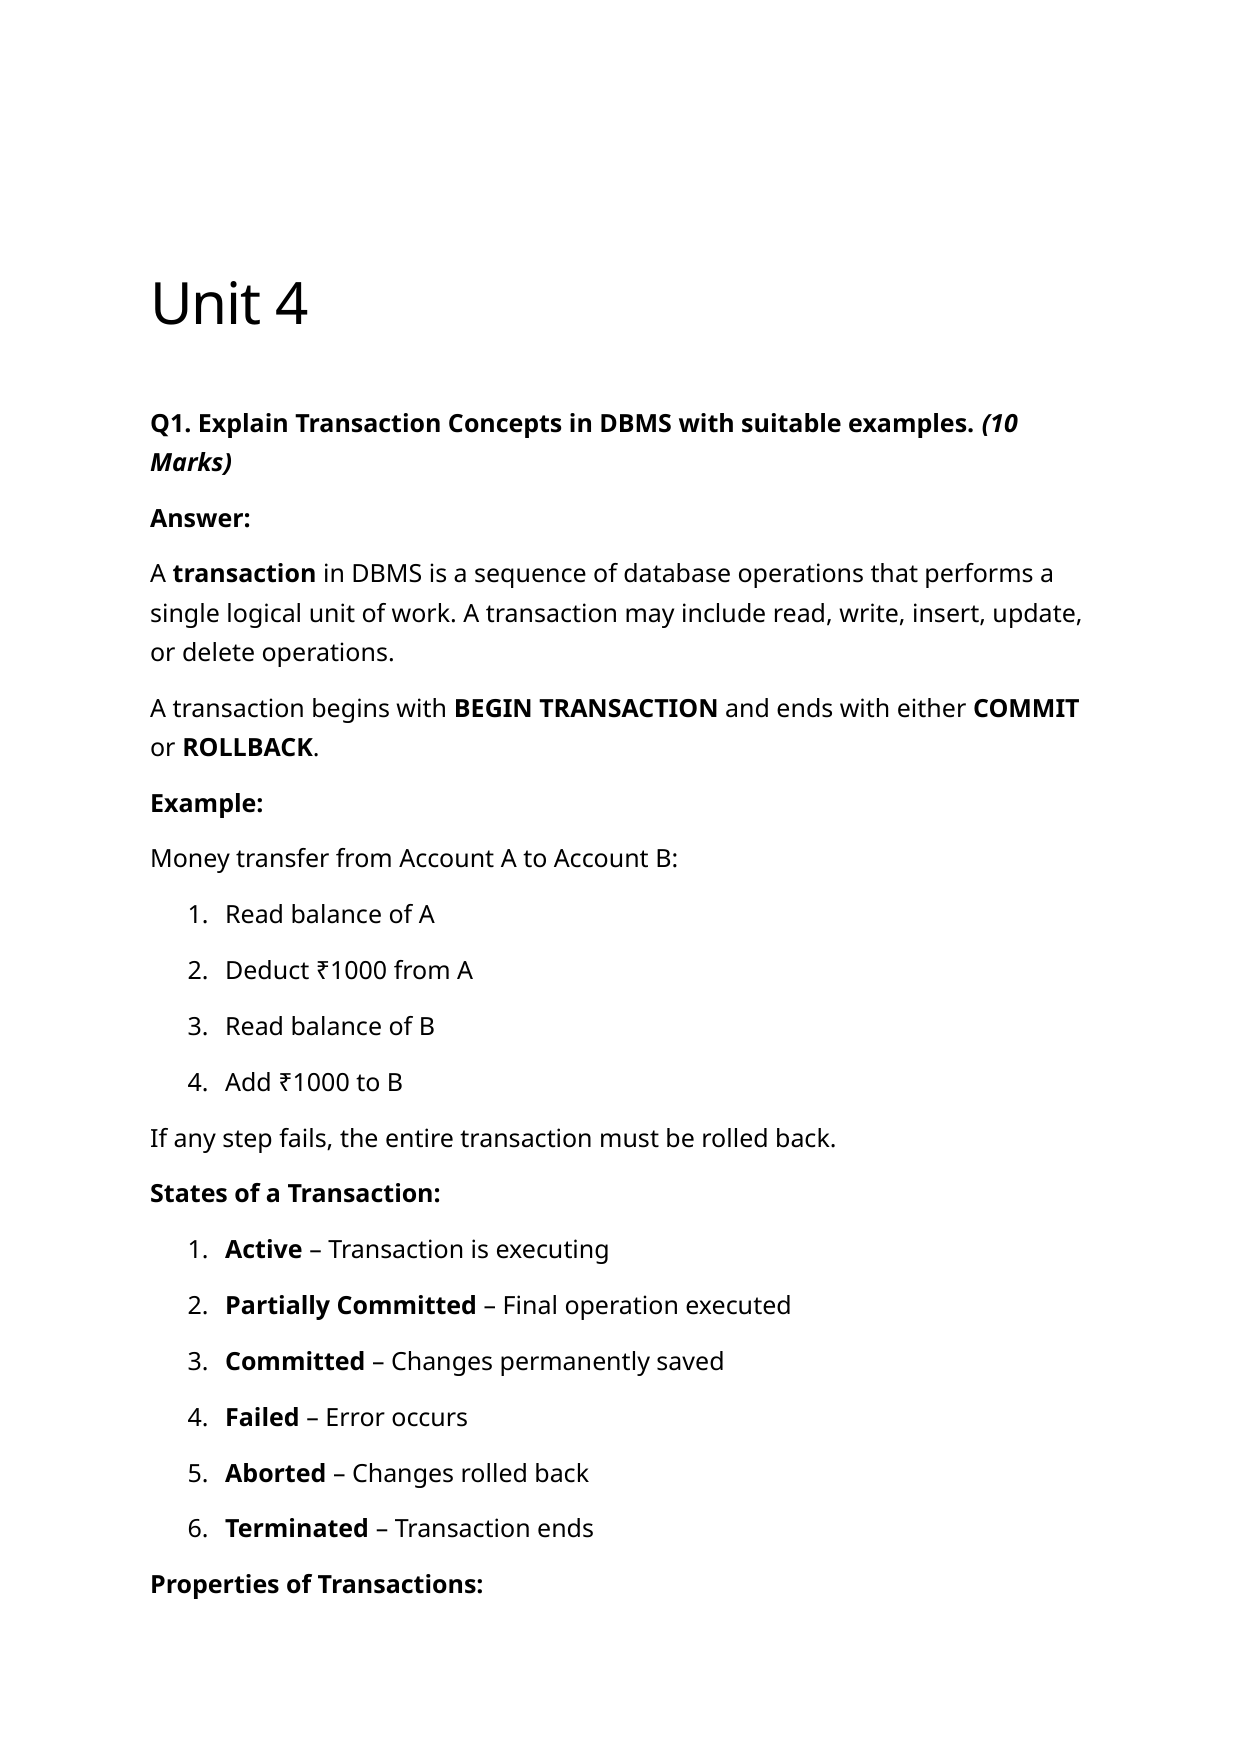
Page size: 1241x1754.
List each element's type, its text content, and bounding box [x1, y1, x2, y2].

list Read balance of B [187, 1009, 1090, 1043]
title Unit 4 [150, 262, 1090, 341]
text Example: [150, 785, 1090, 819]
text Properties of Transactions: [150, 1567, 1090, 1601]
list Committed – Changes permanently saved [187, 1344, 1090, 1378]
text A transaction begins with BEGIN TRANSACTION and ends with either COMMIT or ROLLBACK. [150, 690, 1090, 763]
text Answer: [150, 500, 1090, 534]
text A transaction in DBMS is a sequence of database operations that performs a single logical unit of work. A transaction may include read, write, insert, update, or delete operations. [150, 556, 1090, 668]
text If any step fails, the entire transaction must be rolled back. [150, 1120, 1090, 1154]
text Q1. Explain Transaction Concepts in DBMS with suitable examples. (10 Marks) [150, 405, 1090, 478]
text States of a Transaction: [150, 1176, 1090, 1210]
list Failed – Error occurs [187, 1399, 1090, 1433]
list Read balance of A [187, 897, 1090, 931]
list Deduct ₹1000 from A [187, 953, 1090, 987]
list Aborted – Changes rolled back [187, 1455, 1090, 1489]
list Add ₹1000 to B [187, 1064, 1090, 1098]
list Active – Transaction is executing [187, 1232, 1090, 1266]
text Money transfer from Account A to Account B: [150, 841, 1090, 875]
list Terminated – Transaction ends [187, 1511, 1090, 1545]
list Partially Committed – Final operation executed [187, 1288, 1090, 1322]
